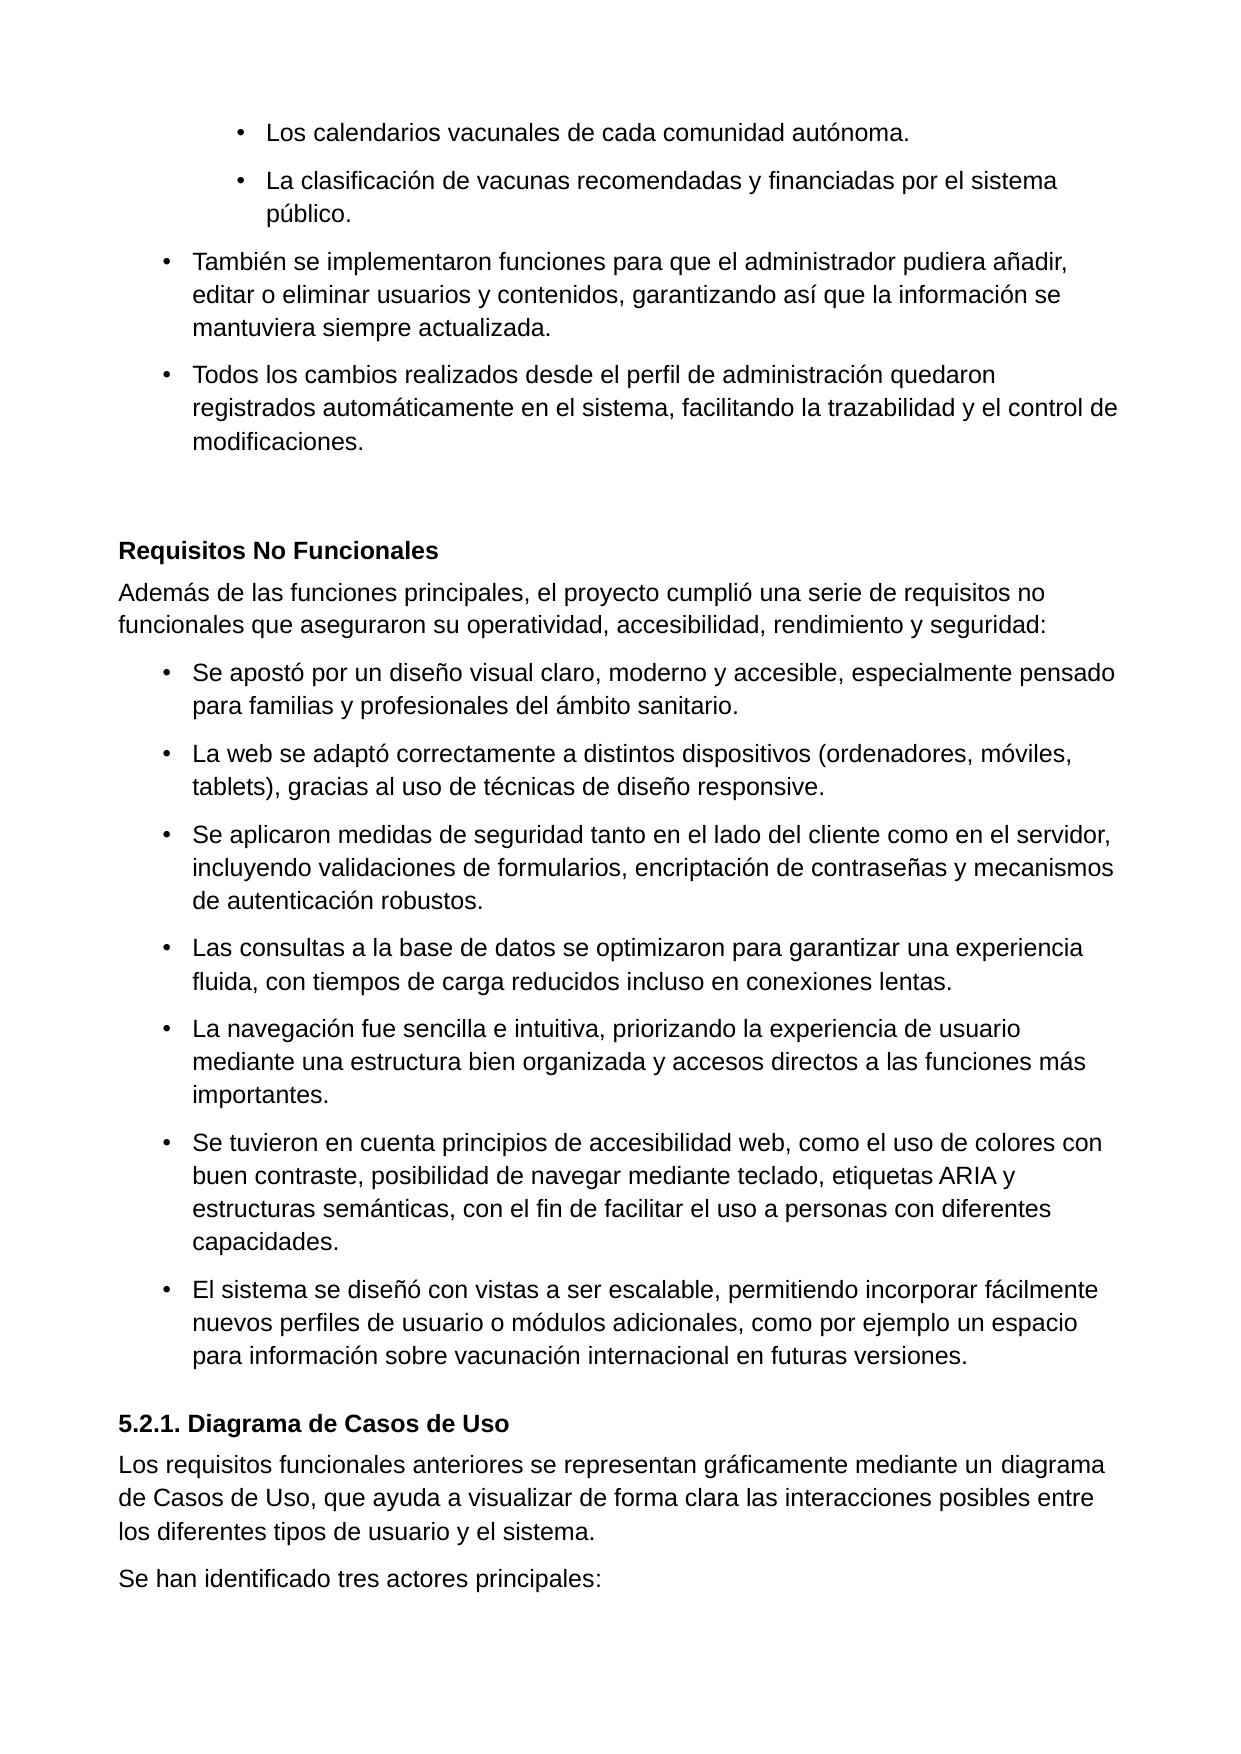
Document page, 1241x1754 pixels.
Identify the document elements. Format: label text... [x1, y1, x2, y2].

list Los calendarios vacunales de cada comunidad autónoma. [236, 118, 1122, 147]
list La navegación fue sencilla e intuitiva, priorizando la experiencia de usuario mediante una estructura bien organizada y accesos directos a las funciones más importantes. [162, 1014, 1122, 1109]
list Todos los cambios realizados desde el perfil de administración quedaron registrados automáticamente en el sistema, facilitando la trazabilidad y el control de modificaciones. [162, 360, 1122, 455]
list Se apostó por un diseño visual claro, moderno y accesible, especialmente pensado para familias y profesionales del ámbito sanitario. [162, 658, 1122, 720]
text Además de las funciones principales, el proyecto cumplió una serie de requisitos no funcionales que aseguraron su operatividad, accesibilidad, rendimiento y seguridad: [118, 577, 1122, 639]
list La web se adaptó correctamente a distintos dispositivos (ordenadores, móviles, tablets), gracias al uso de técnicas de diseño responsive. [162, 739, 1122, 801]
list La clasificación de vacunas recomendadas y financiadas por el sistema público. [236, 166, 1122, 228]
list El sistema se diseñó con vistas a ser escalable, permitiendo incorporar fácilmente nuevos perfiles de usuario o módulos adicionales, como por ejemplo un espacio para información sobre vacunación internacional en futuras versiones. [162, 1274, 1122, 1369]
text Se han identificado tres actores principales: [118, 1564, 1122, 1593]
list También se implementaron funciones para que el administrador pudiera añadir, editar o eliminar usuarios y contenidos, garantizando así que la información se mantuviera siempre actualizada. [162, 247, 1122, 341]
list Las consultas a la base de datos se optimizaron para garantizar una experiencia fluida, con tiempos de carga reducidos incluso en conexiones lentas. [162, 933, 1122, 995]
list Se aplicaron medidas de seguridad tanto en el lado del cliente como en el servidor, incluyendo validaciones de formularios, encriptación de contraseñas y mecanismos de autenticación robustos. [162, 819, 1122, 914]
list Se tuvieron en cuenta principios de accesibilidad web, como el uso de colores con buen contraste, posibilidad de navegar mediante teclado, etiquetas ARIA y estructuras semánticas, con el fin de facilitar el uso a personas con diferentes capacidades. [162, 1128, 1122, 1256]
subtitle Requisitos No Funcionales [118, 536, 1122, 565]
subtitle 5.2.1. Diagrama de Casos de Uso [118, 1409, 1122, 1438]
text Los requisitos funcionales anteriores se representan gráficamente mediante un diagrama de Casos de Uso, que ayuda a visualizar de forma clara las interacciones posibles entre los diferentes tipos de usuario y el sistema. [118, 1450, 1122, 1545]
